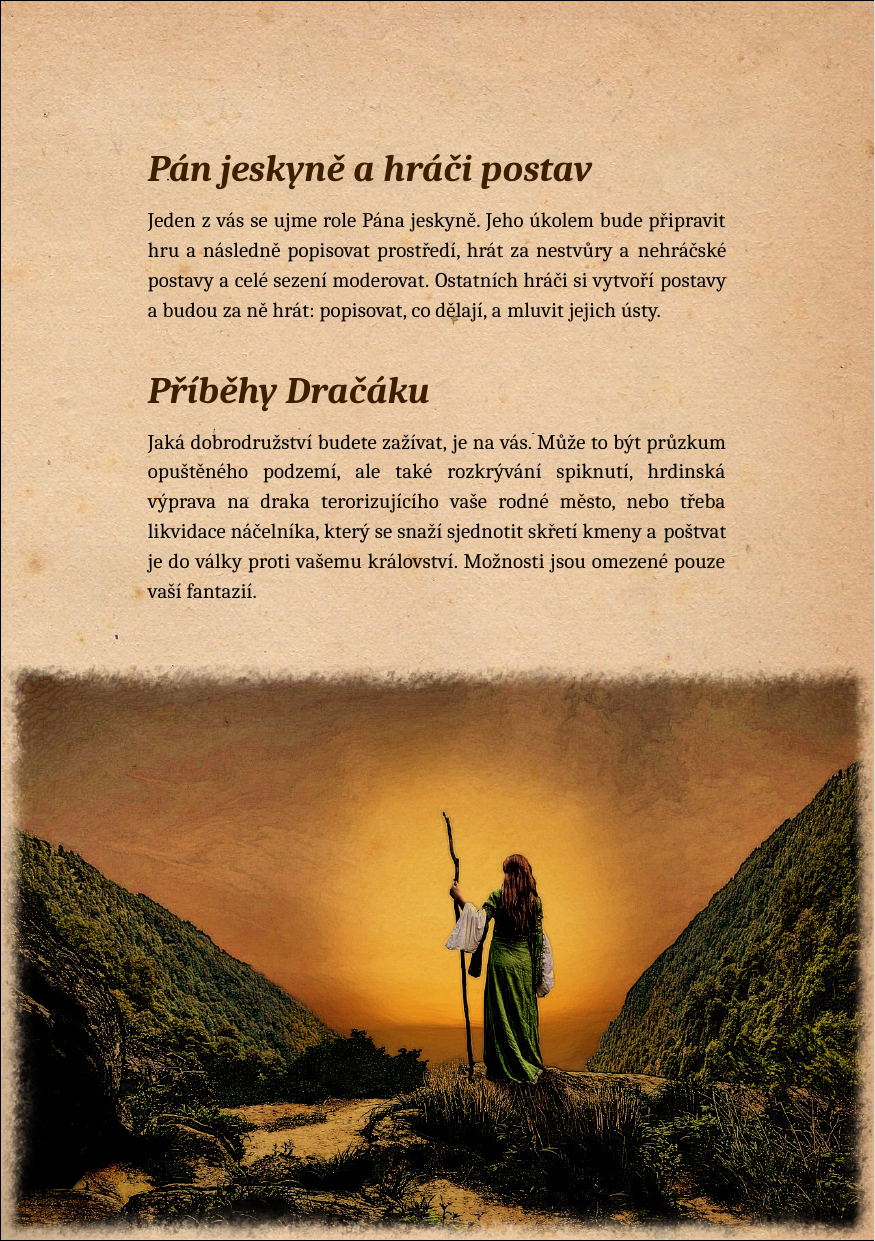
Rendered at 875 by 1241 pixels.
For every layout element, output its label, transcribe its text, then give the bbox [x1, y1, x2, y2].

picture [0, 1, 874, 1241]
text Jeden z⁠ vás se ujme role Pána jeskyně. Jeho úkolem bude připravit hru a⁠ následně popisovat prostředí, hrát za nestvůry a⁠ nehráčské postavy a⁠ celé sezení moderovat. Ostatních hráči si vytvoří postavy a⁠ budou za ně hrát: popisovat, co dělají, a⁠ mluvit jejich ústy. [148, 208, 726, 322]
subtitle Příběhy Dračáku [148, 369, 726, 413]
text Jaká dobrodružství budete zažívat, je na vás. Může to být průzkum opuštěného podzemí, ale také rozkrývání spiknutí, hrdinská výprava na draka terorizujícího vaše rodné město, nebo třeba likvidace náčelníka, který se snaží sjednotit skřetí kmeny a⁠ poštvat je do války proti vašemu království. Možnosti jsou omezené pouze vaší fantazií. [148, 430, 726, 604]
subtitle Pán jeskyně a⁠ hráči postav [148, 148, 726, 191]
